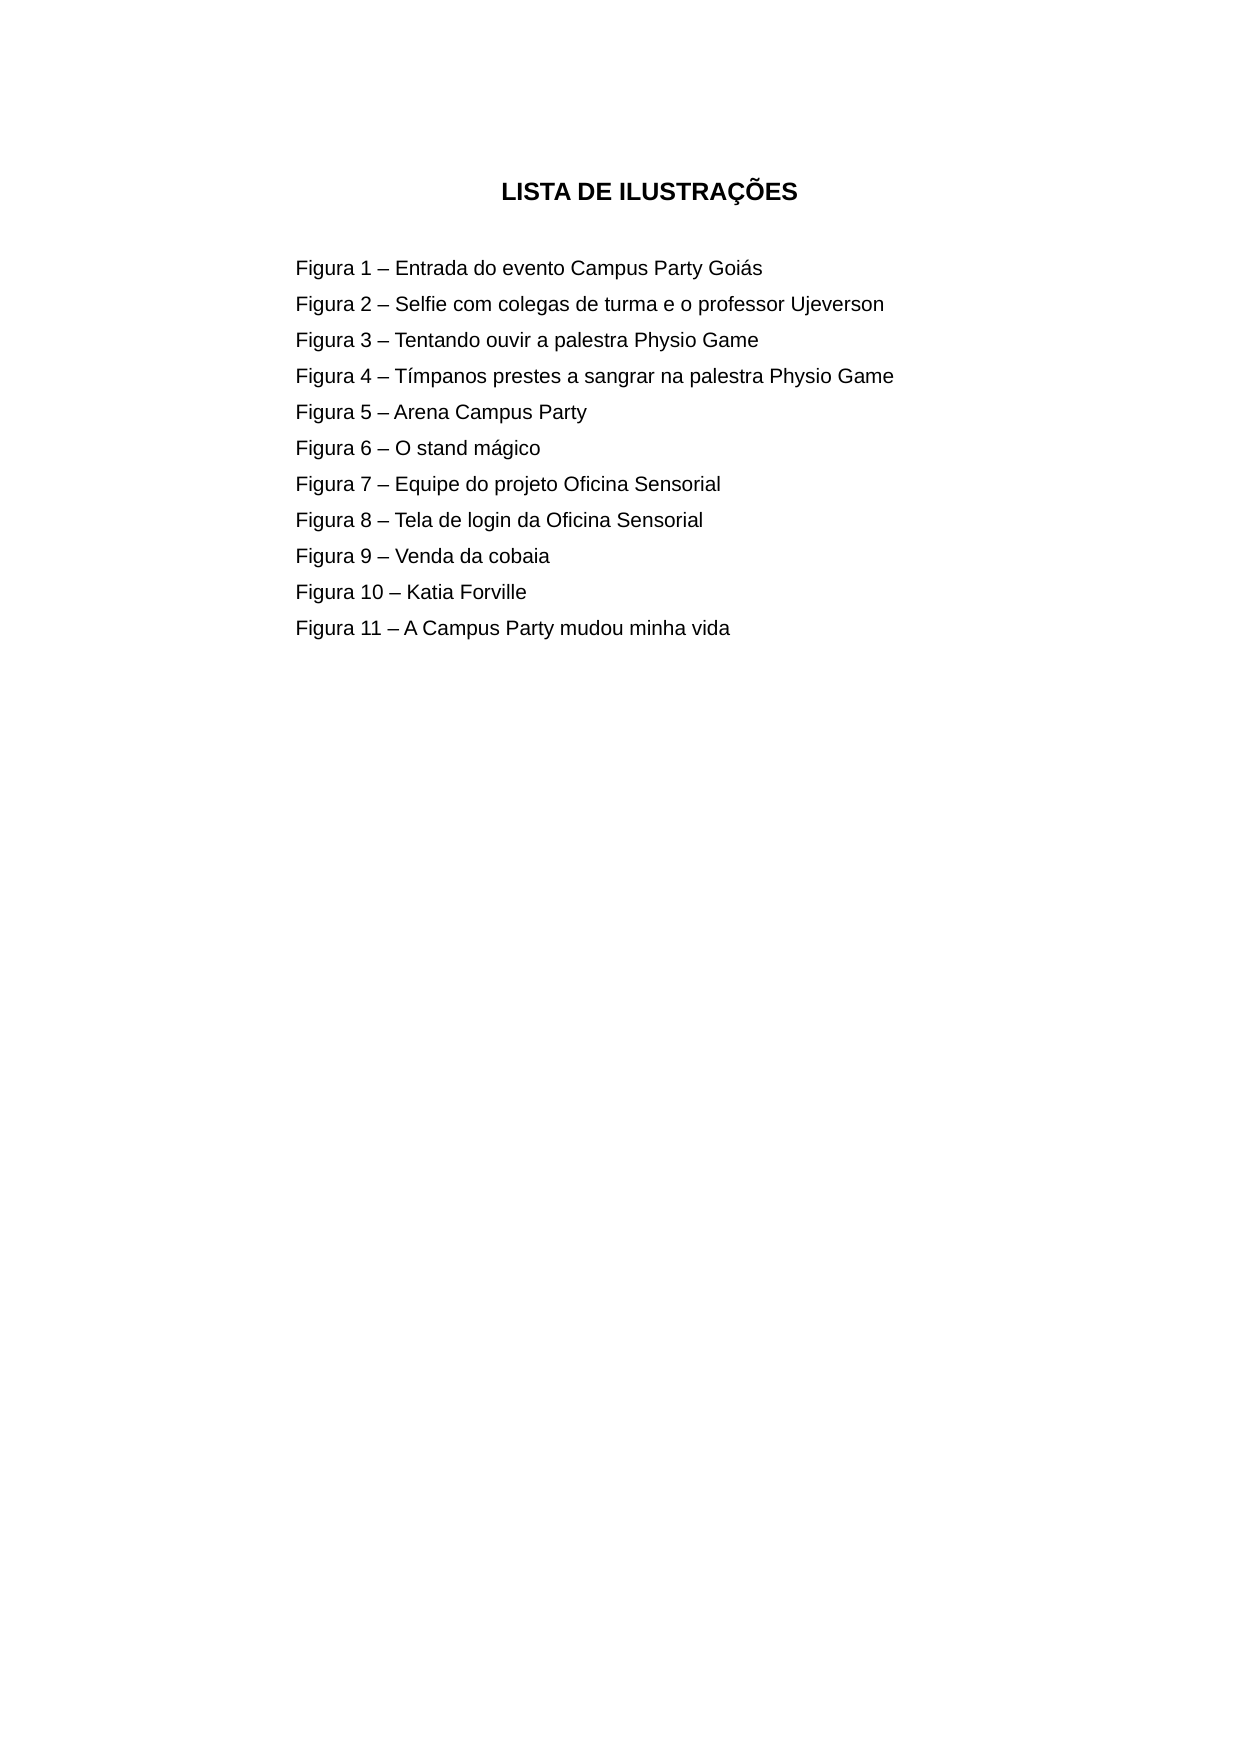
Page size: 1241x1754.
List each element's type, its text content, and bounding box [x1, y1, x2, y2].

text Figura 3 – Tentando ouvir a palestra Physio Game [177, 328, 1122, 352]
text Figura 7 – Equipe do projeto Oficina Sensorial [177, 472, 1122, 496]
text Figura 2 – Selfie com colegas de turma e o professor Ujeverson [177, 292, 1122, 316]
text LISTA DE ILUSTRAÇÕES [177, 177, 1122, 206]
text Figura 11 – A Campus Party mudou minha vida [177, 616, 1122, 639]
text Figura 5 – Arena Campus Party [177, 400, 1122, 424]
text Figura 10 – Katia Forville [177, 580, 1122, 604]
text Figura 9 – Venda da cobaia [177, 544, 1122, 568]
text Figura 1 – Entrada do evento Campus Party Goiás [177, 256, 1122, 280]
text Figura 6 – O stand mágico [177, 436, 1122, 460]
text Figura 8 – Tela de login da Oficina Sensorial [177, 508, 1122, 532]
text Figura 4 – Tímpanos prestes a sangrar na palestra Physio Game [177, 364, 1122, 388]
